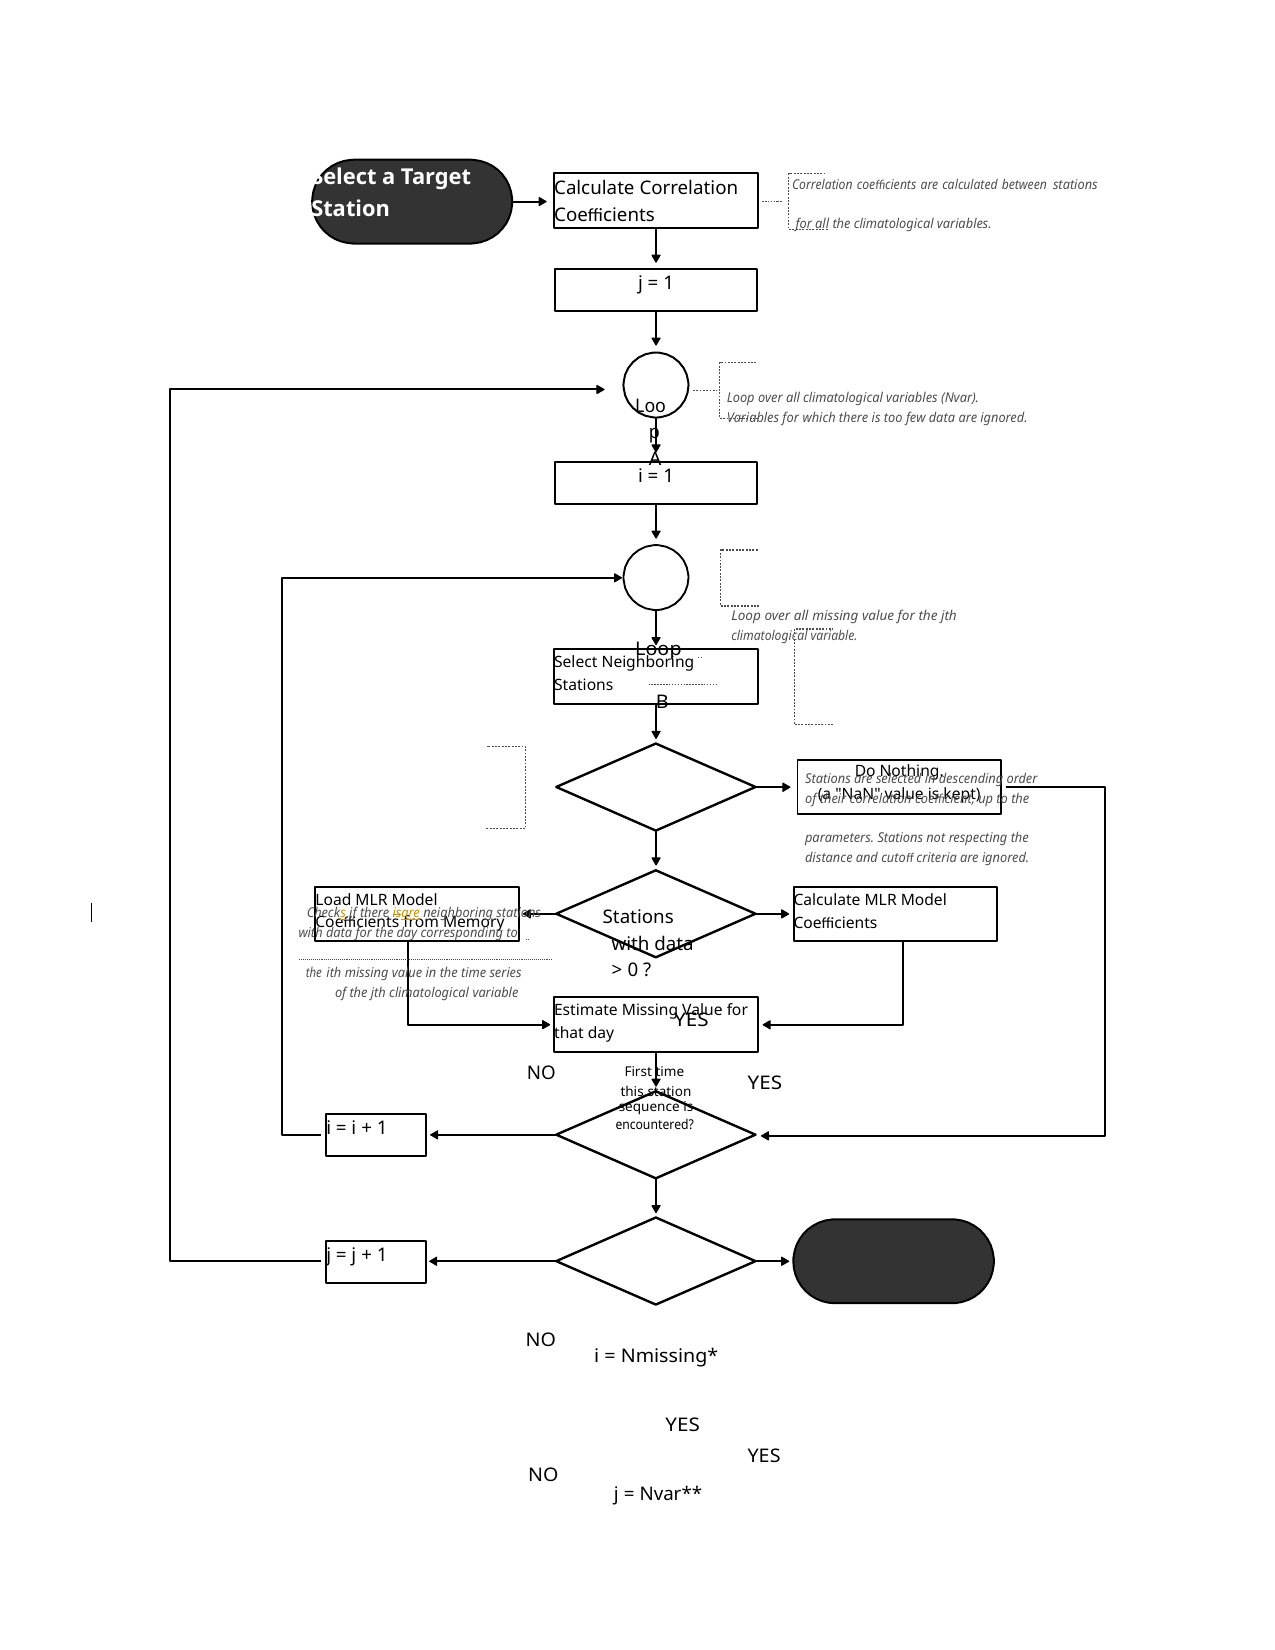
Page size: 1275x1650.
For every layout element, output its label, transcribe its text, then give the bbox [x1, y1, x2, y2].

text j = Nvar** [106, 1486, 702, 1504]
text NO [106, 1467, 558, 1486]
text Checks if there are neighboring stations [307, 903, 552, 922]
text with data for the day corresponding to the ith missing value in the time series [298, 923, 552, 981]
text Loop over all missing value for the jth climatological variable. [731, 606, 1023, 644]
text Loop A [635, 392, 675, 471]
text encountered? [106, 1115, 694, 1133]
text Loop B [635, 635, 717, 714]
text YES [530, 1412, 702, 1437]
text Loop over all climatological variables (Nvar). Variables for which there is too few data are ignored. [727, 388, 1031, 426]
text NO i = Nmissing* [106, 1326, 1137, 1368]
text YES [674, 1006, 1169, 1031]
text of the jth climatological variable [335, 983, 552, 1001]
text NO First time [106, 1062, 684, 1084]
text YES [747, 1442, 782, 1468]
text Stations are selected in descending order of their correlation coeﬃcient, up to the [805, 769, 1045, 808]
text Save the Gapless Dataset [818, 1451, 967, 1532]
text YES [747, 1069, 1169, 1094]
text Stations with data > 0 ? [602, 903, 709, 982]
text Correlation coeﬃcients are calculated between stations for all the climatological variables. [762, 175, 1099, 232]
text parameters. Stations not respecting the distance and cutoﬀ criteria are ignored. [805, 828, 1045, 866]
text this station sequence is [589, 1084, 722, 1114]
